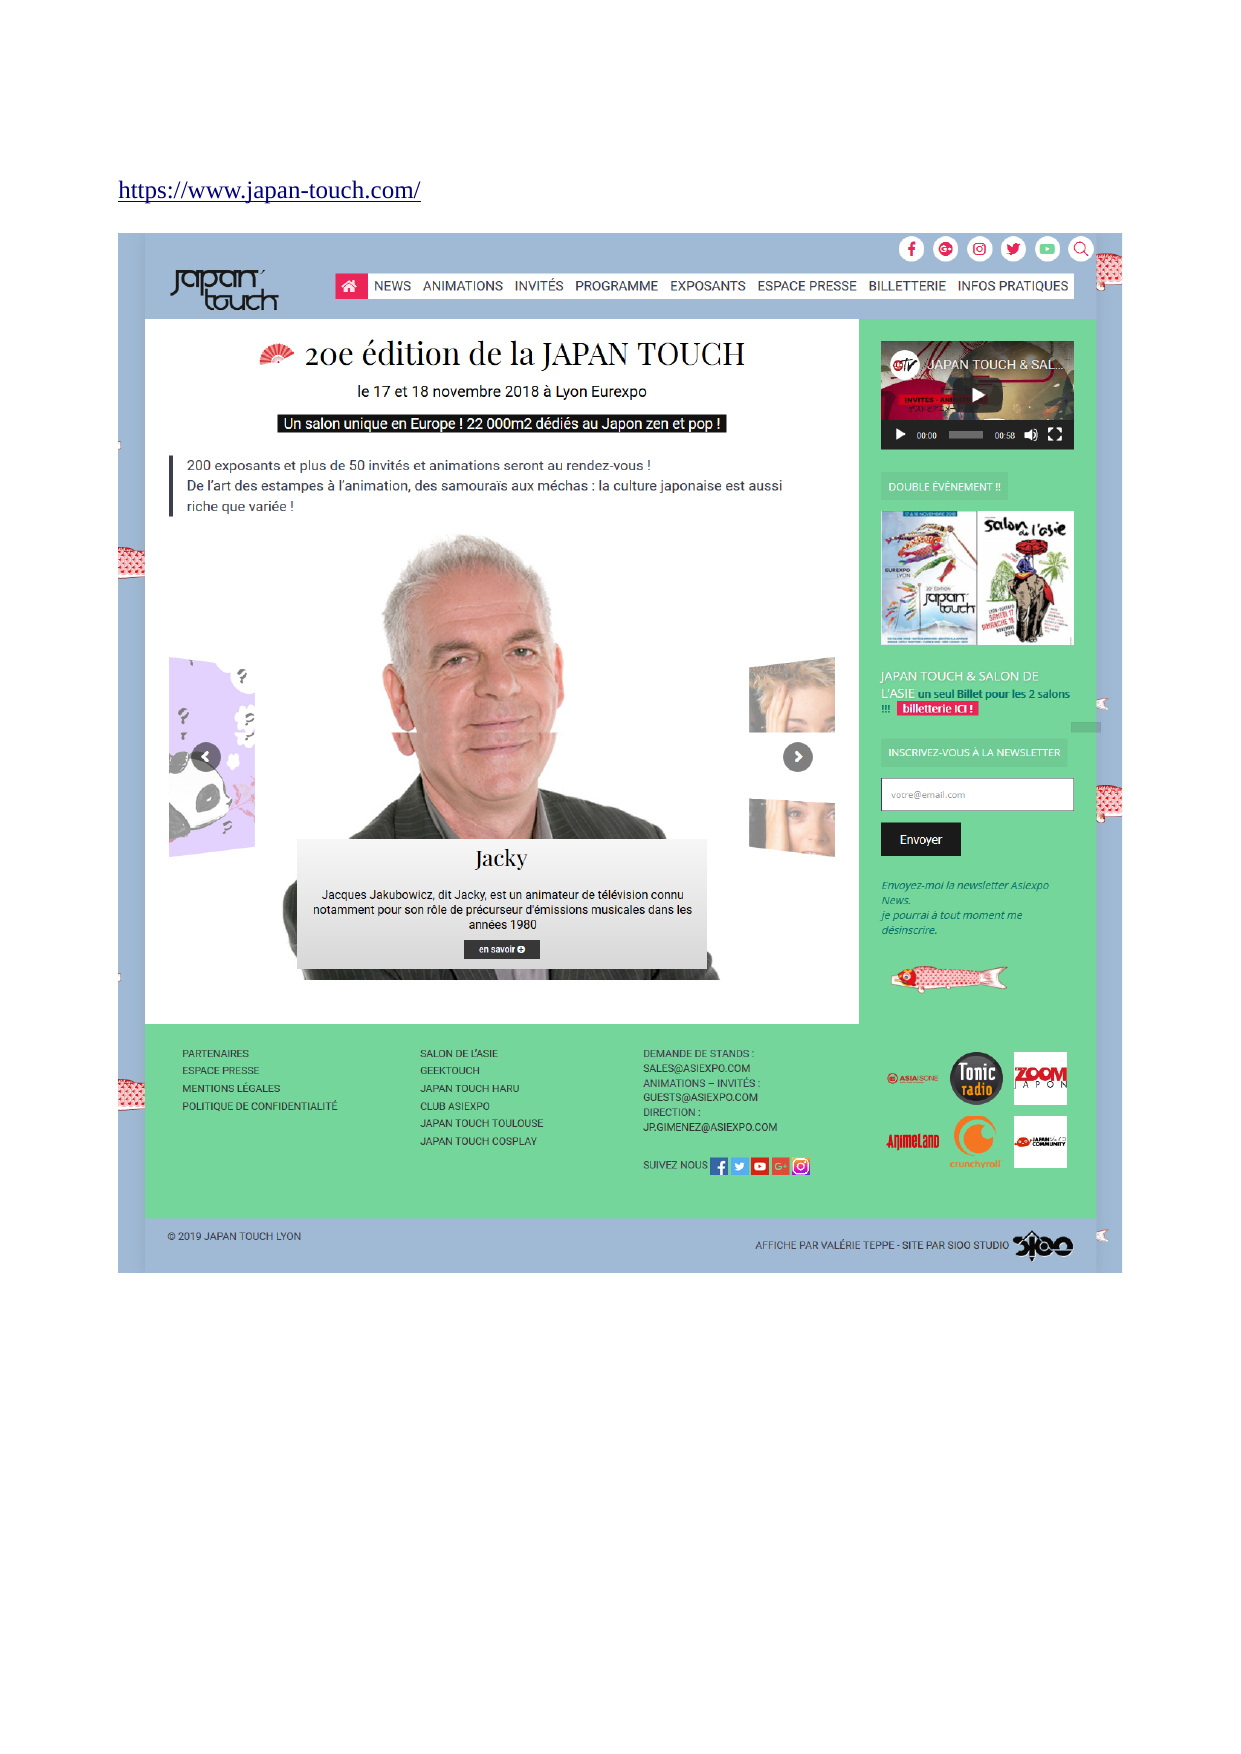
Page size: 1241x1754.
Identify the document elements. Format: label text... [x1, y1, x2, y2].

picture [118, 233, 1123, 1273]
text https://www.japan-touch.com/ [118, 176, 1122, 204]
